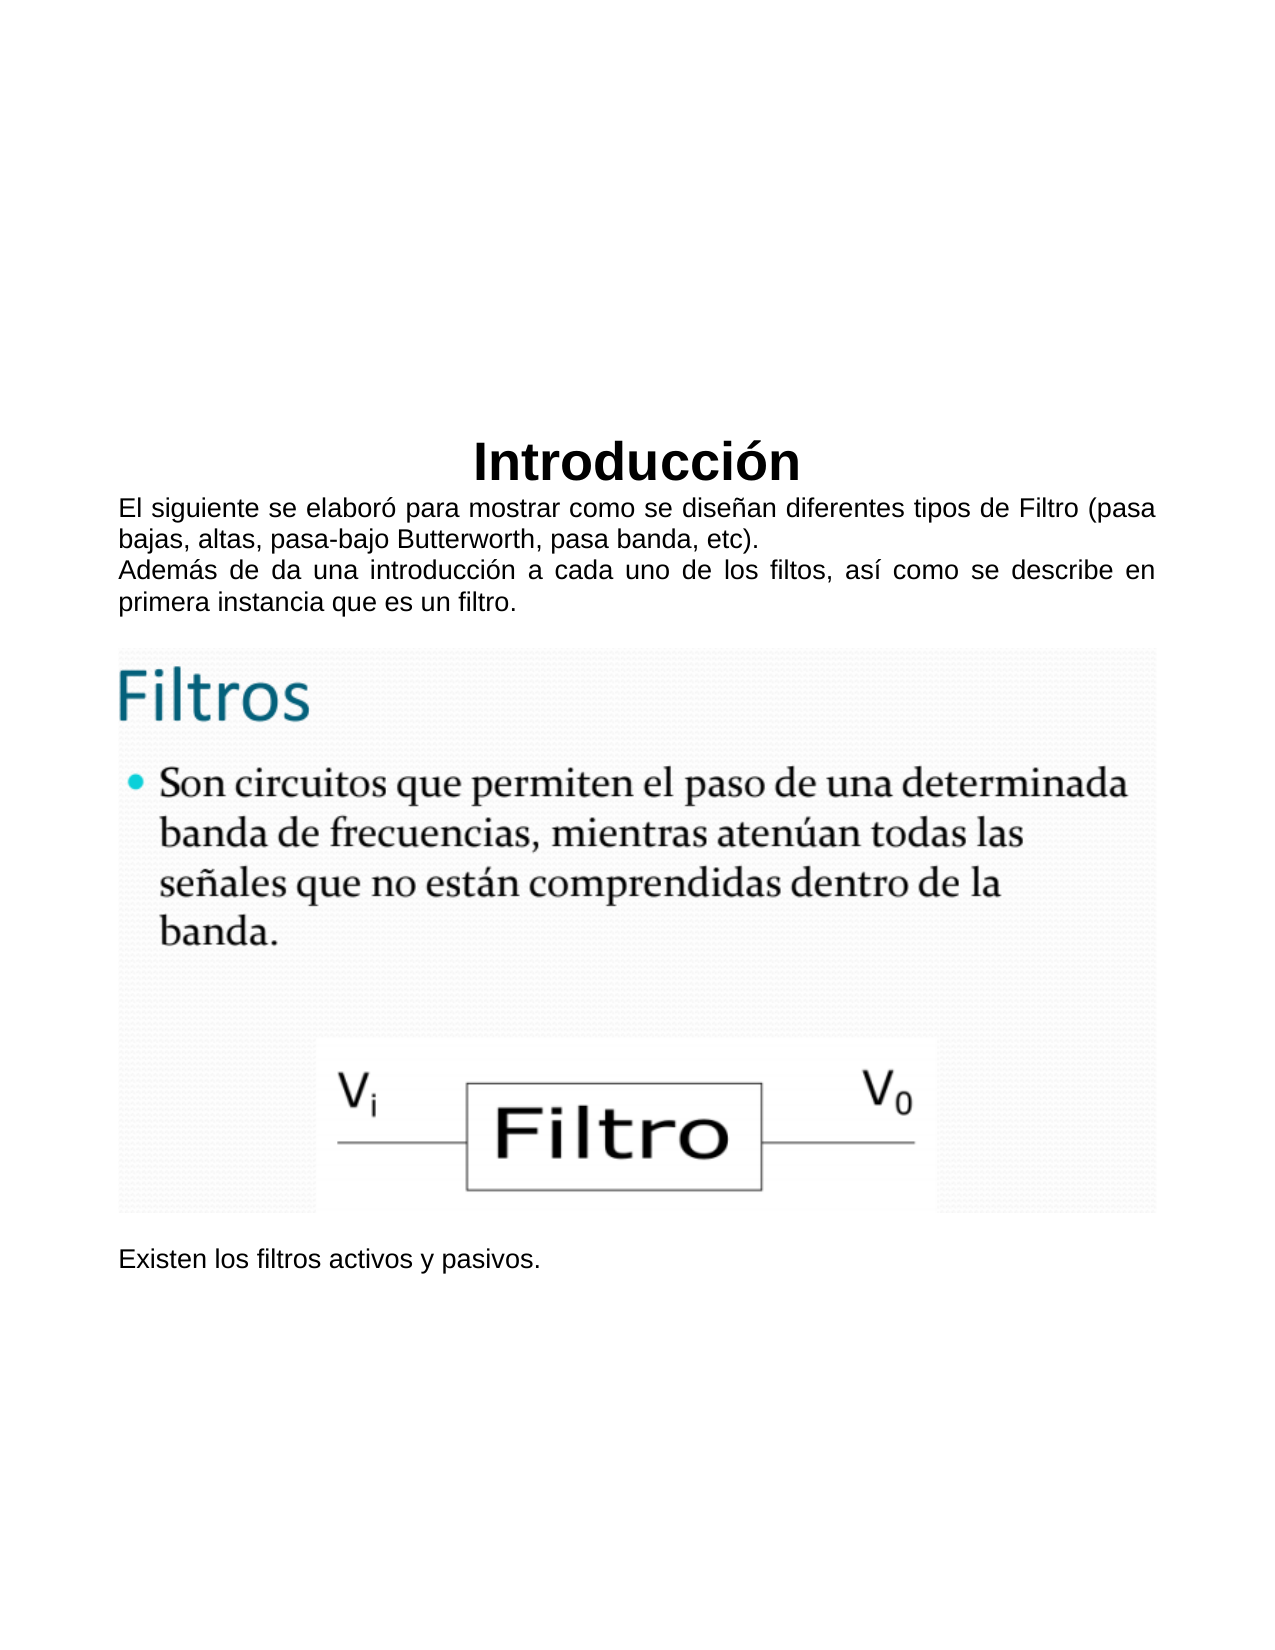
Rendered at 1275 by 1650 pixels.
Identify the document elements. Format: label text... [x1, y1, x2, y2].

picture [118, 648, 1157, 1213]
text Además de da una introducción a cada uno de los filtos, así como se describe en primera instancia que es un filtro. [118, 554, 1157, 617]
text El siguiente se elaboró para mostrar como se diseñan diferentes tipos de Filtro (pasa bajas, altas, pasa-bajo Butterworth, pasa banda, etc). [118, 492, 1157, 554]
text Existen los filtros activos y pasivos. [118, 1243, 1157, 1275]
text Introducción [118, 429, 1157, 492]
